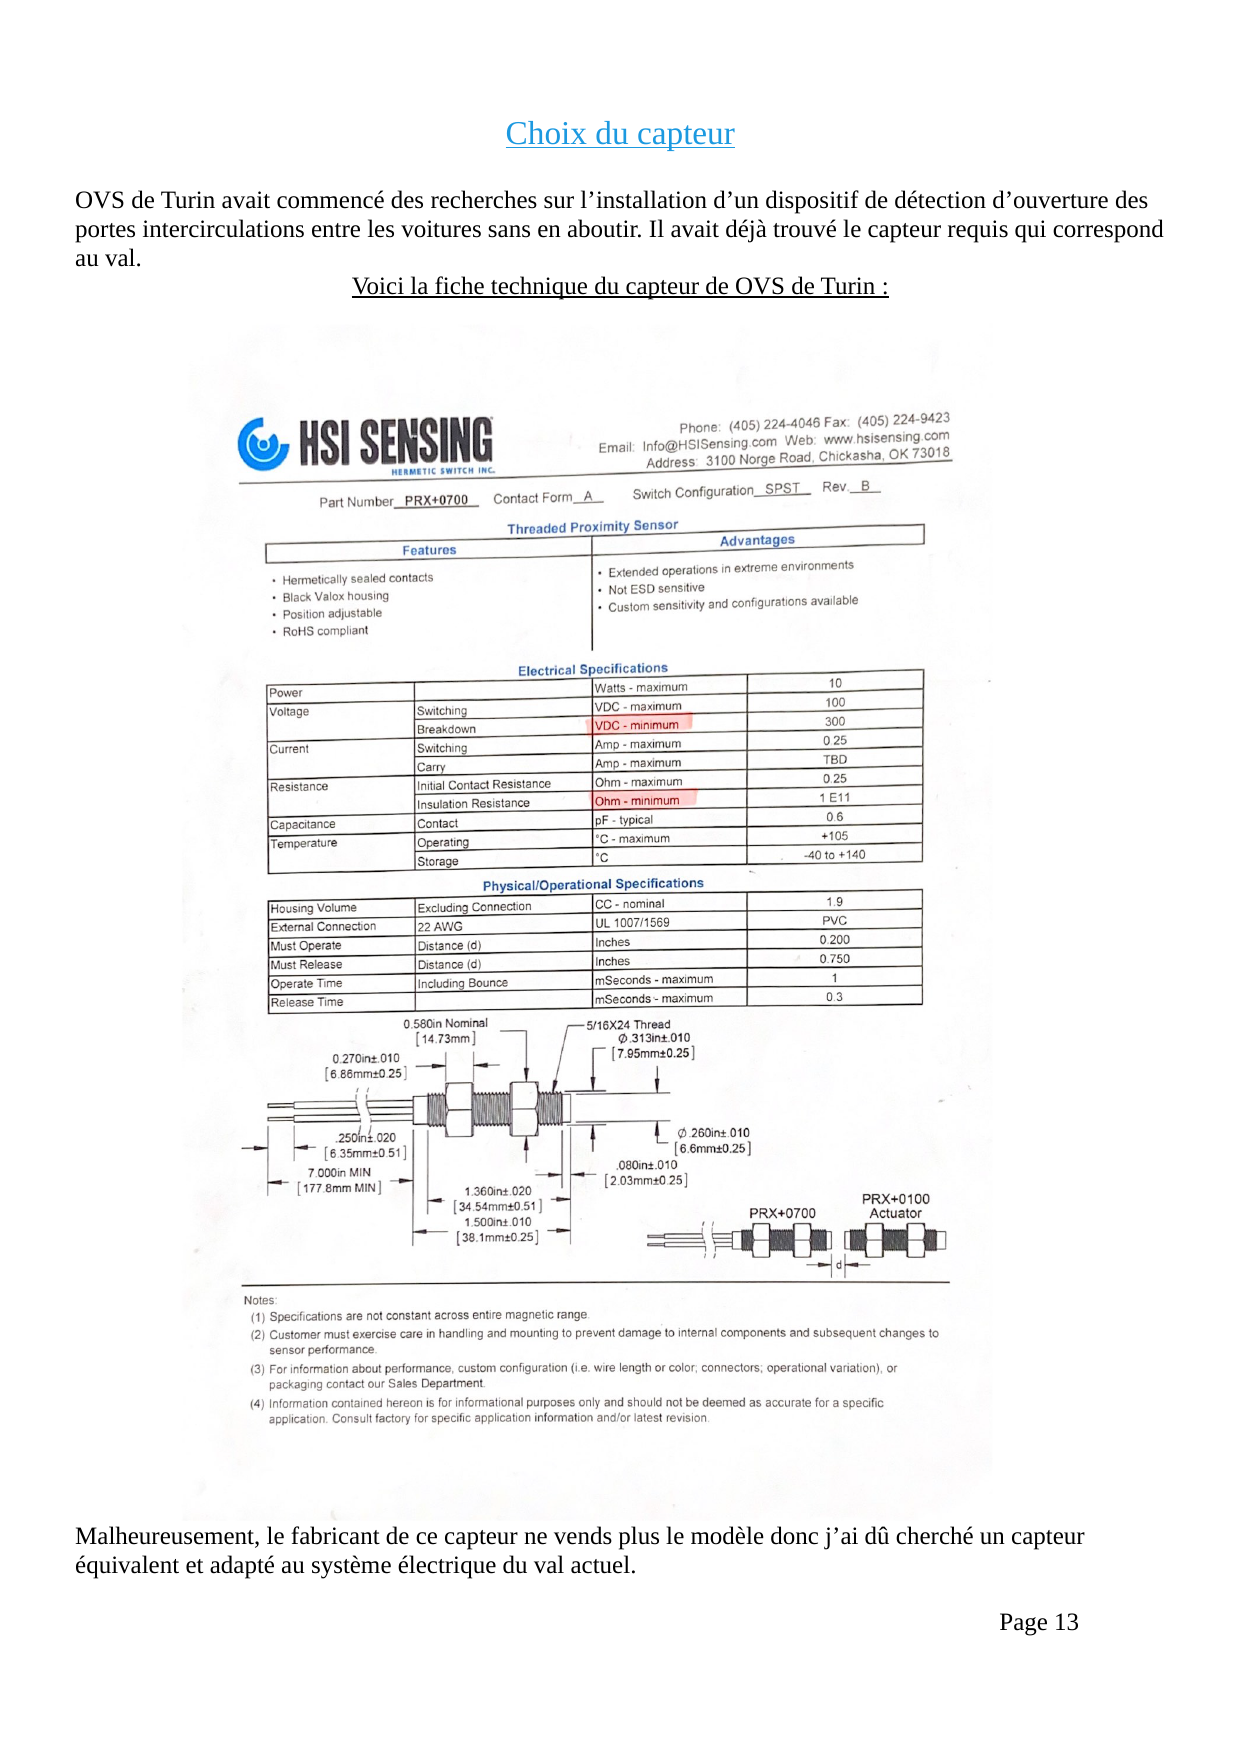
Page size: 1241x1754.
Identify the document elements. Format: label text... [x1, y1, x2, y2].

text Choix du capteur [75, 113, 1165, 152]
text Malheureusement, le fabricant de ce capteur ne vends plus le modèle donc j’ai dû cherché un capteur équivalent et adapté au système électrique du val actuel. [75, 1521, 1165, 1578]
text OVS de Turin avait commencé des recherches sur l’installation d’un dispositif de détection d’ouverture des portes intercirculations entre les voitures sans en aboutir. Il avait déjà trouvé le capteur requis qui correspond au val. [75, 185, 1165, 271]
text Voici la fiche technique du capteur de OVS de Turin : [75, 271, 1165, 300]
